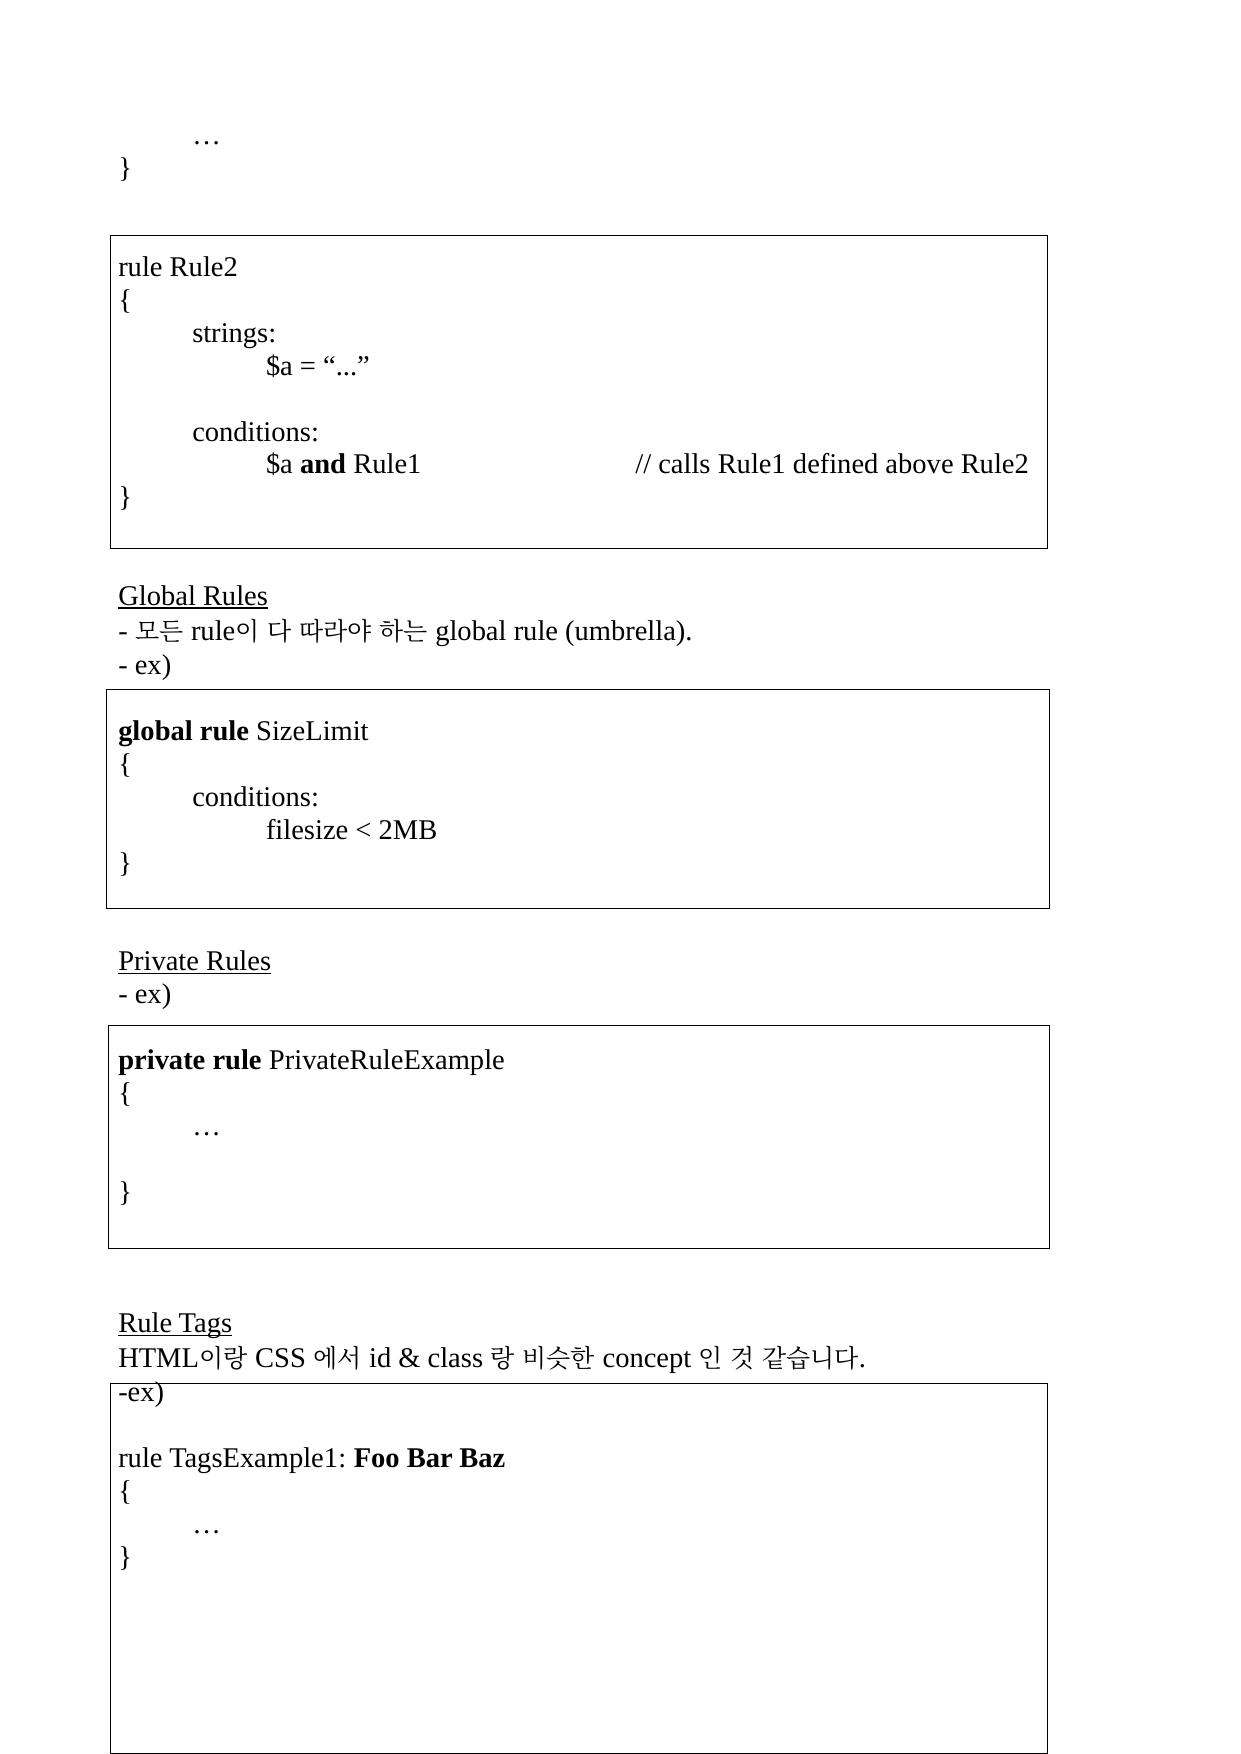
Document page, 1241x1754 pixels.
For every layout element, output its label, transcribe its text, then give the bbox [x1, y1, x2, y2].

text Private Rules [118, 944, 1122, 977]
text } [118, 845, 1049, 878]
text [1048, 250, 1122, 283]
text strings: [118, 316, 1047, 348]
text [1050, 812, 1122, 845]
text [1048, 1441, 1122, 1474]
text { [118, 1474, 1047, 1507]
text [1048, 1539, 1122, 1572]
text [1050, 845, 1122, 878]
text } [118, 1174, 1049, 1207]
text - 모든 rule이 다 따라야 하는 global rule (umbrella). [118, 612, 1122, 648]
text [1050, 714, 1122, 779]
text - ex) [118, 977, 1122, 1010]
text Rule Tags [118, 1306, 1122, 1339]
text } [118, 480, 1047, 513]
text private rule PrivateRuleExample [118, 1043, 1049, 1076]
text rule TagsExample1: Foo Bar Baz [118, 1441, 1047, 1474]
text [1050, 1109, 1122, 1142]
text } [118, 151, 1122, 184]
text Global Rules [118, 579, 1122, 612]
text [1048, 1474, 1122, 1507]
text conditions: [118, 414, 1047, 447]
text [1048, 447, 1122, 480]
text [1050, 1076, 1122, 1109]
text { [118, 283, 1047, 316]
text filesize < 2MB [118, 812, 1049, 845]
text [1050, 779, 1122, 812]
text [1048, 1507, 1122, 1539]
text HTML이랑 CSS 에서 id & class 랑 비슷한 concept 인 것 같습니다. [118, 1339, 1122, 1375]
text { [118, 1076, 1049, 1109]
text - ex) [118, 648, 1122, 681]
text [1048, 414, 1122, 447]
text … [118, 1507, 1047, 1539]
text rule Rule2 [118, 250, 1047, 283]
text [1050, 1174, 1122, 1207]
text } [118, 1539, 1047, 1572]
text [1048, 348, 1122, 381]
text $a = “...” [118, 348, 1047, 381]
text -ex) [118, 1375, 1122, 1408]
text [1050, 1043, 1122, 1076]
text $a and Rule1 // calls Rule1 defined above Rule2 [118, 447, 1047, 480]
text conditions: [118, 779, 1049, 812]
text … [118, 118, 1122, 151]
text [1048, 316, 1122, 348]
text [1048, 283, 1122, 316]
text … [118, 1109, 1049, 1142]
text [1048, 480, 1122, 513]
text global rule SizeLimit { [118, 714, 1049, 779]
